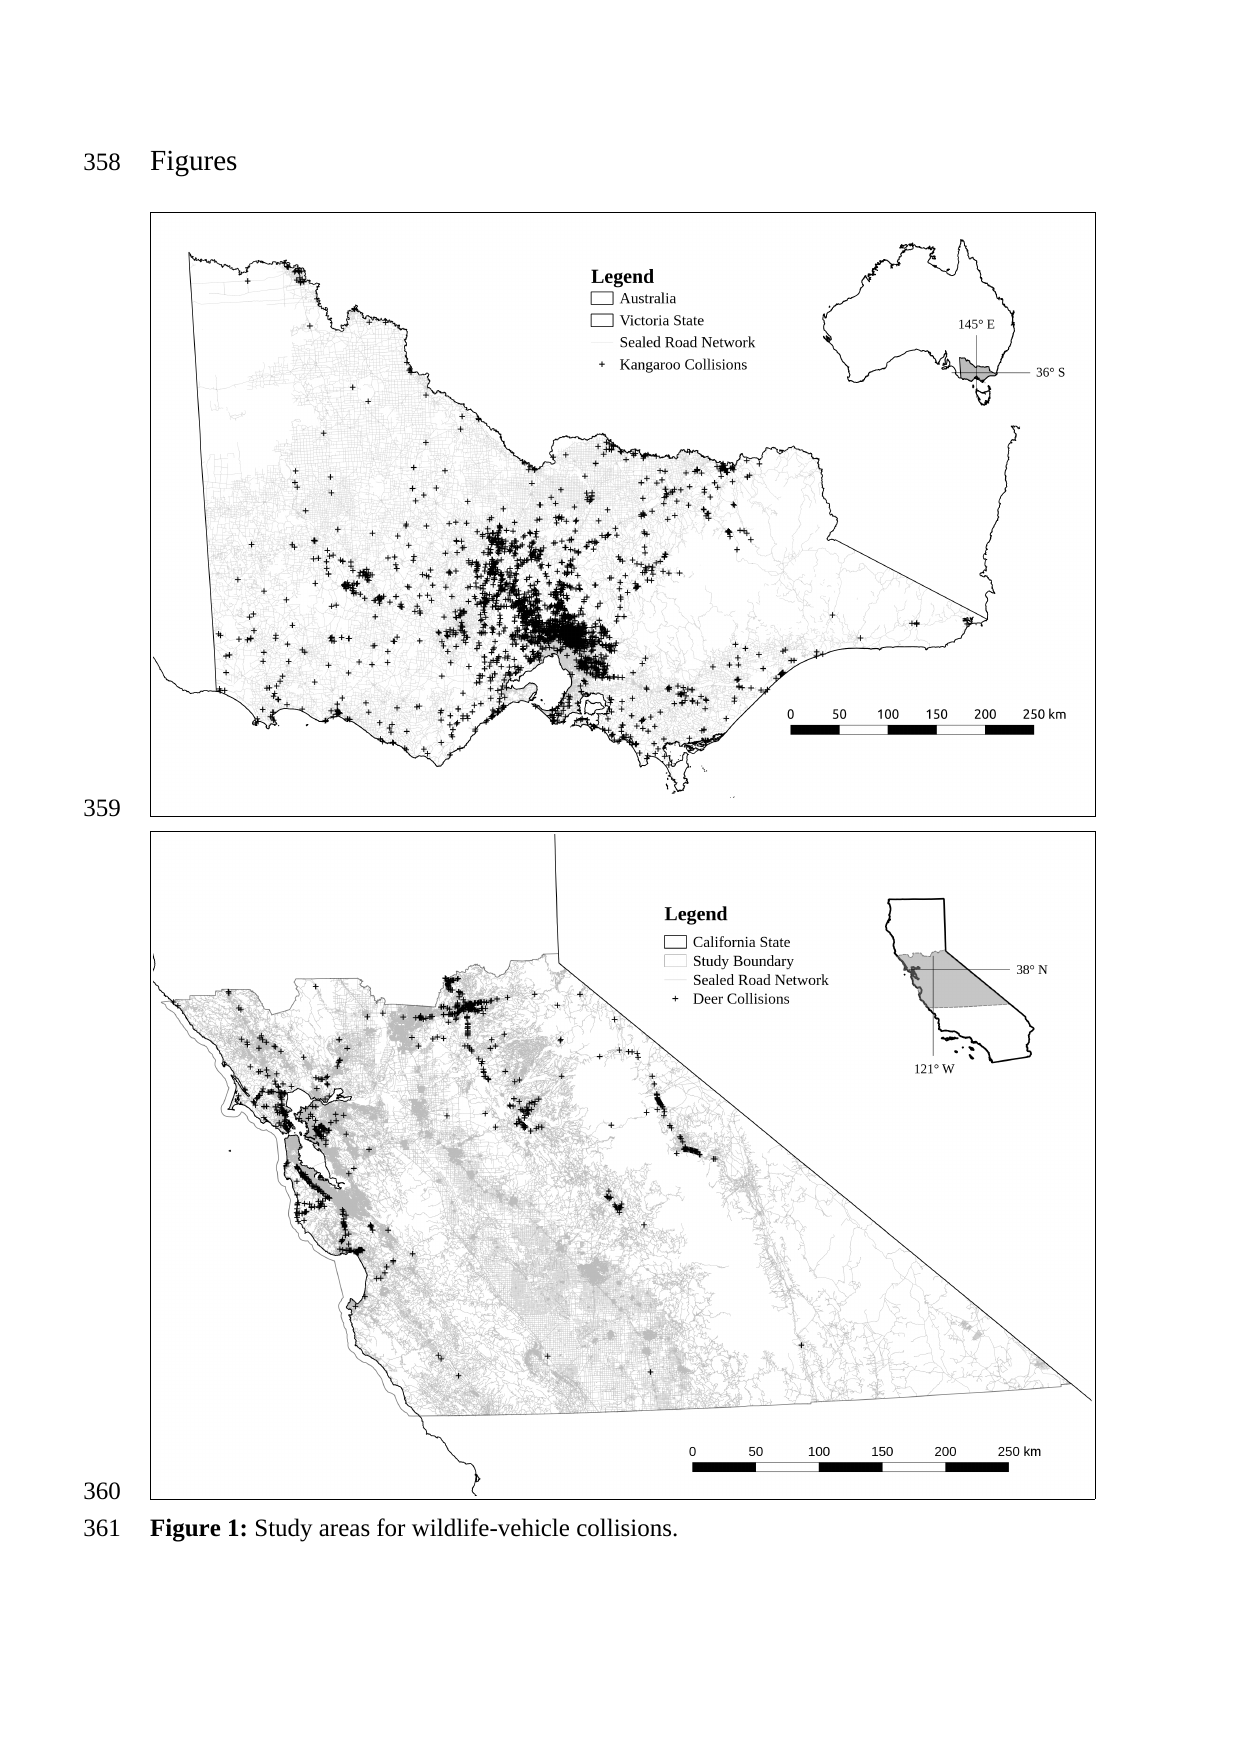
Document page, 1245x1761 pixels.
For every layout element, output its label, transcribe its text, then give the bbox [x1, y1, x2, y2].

subtitle Figures [150, 143, 1095, 177]
picture [153, 215, 1092, 814]
picture [153, 834, 1092, 1496]
text Figure 1: Study areas for wildlife-vehicle collisions. [150, 1513, 1095, 1542]
